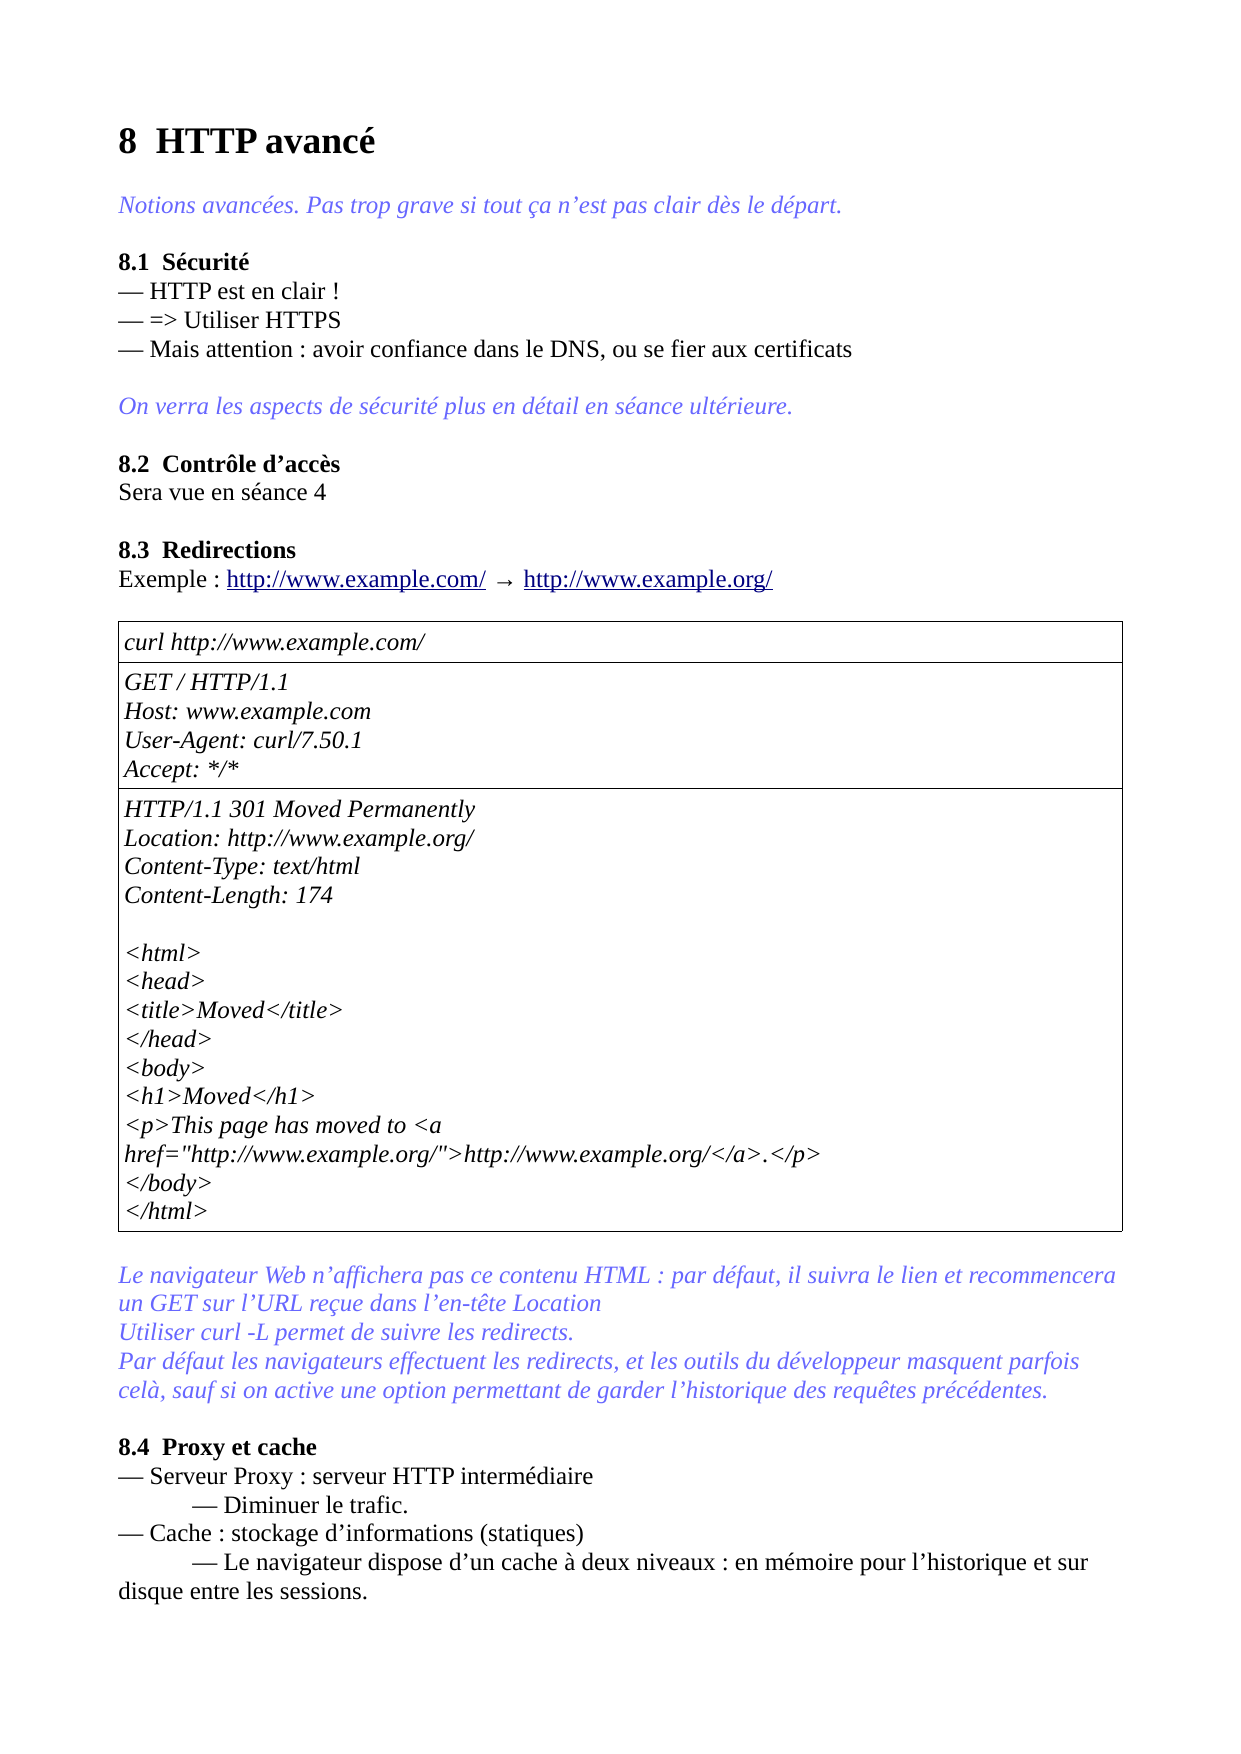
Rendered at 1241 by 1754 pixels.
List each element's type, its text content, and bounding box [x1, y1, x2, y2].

text — Le navigateur dispose d’un cache à deux niveaux : en mémoire pour l’historique et sur disque entre les sessions. [118, 1547, 1122, 1605]
text Par défaut les navigateurs effectuent les redirects, et les outils du développeur masquent parfois celà, sauf si on active une option permettant de garder l’historique des requêtes précédentes. [118, 1346, 1122, 1403]
text Notions avancées. Pas trop grave si tout ça n’est pas clair dès le départ. [118, 190, 1122, 219]
text 8 HTTP avancé [118, 118, 1122, 161]
text — HTTP est en clair ! [118, 276, 1122, 305]
text — => Utiliser HTTPS [118, 305, 1122, 334]
text — Serveur Proxy : serveur HTTP intermédiaire [118, 1461, 1122, 1490]
text Le navigateur Web n’affichera pas ce contenu HTML : par défaut, il suivra le lien et recommencera un GET sur l’URL reçue dans l’en-tête Location [118, 1260, 1122, 1317]
text — Diminuer le trafic. [118, 1490, 1122, 1518]
text Utiliser curl -L permet de suivre les redirects. [118, 1317, 1122, 1346]
text 8.2 Contrôle d’accès [118, 449, 1122, 477]
text 8.3 Redirections [118, 535, 1122, 564]
table_cell HTTP/1.1 301 Moved Permanently Location: http://www.example.org/ Content-Type: text/html Content-Length: 174 <html> <head> <title>Moved</title> </head> <body> <h1>Moved</h1> <p>This page has moved to <a href="http://www.example.org/">http://www.example.org/</a>.</p> </body> </html> [119, 789, 1122, 1231]
text Sera vue en séance 4 [118, 477, 1122, 506]
text On verra les aspects de sécurité plus en détail en séance ultérieure. [118, 391, 1122, 420]
text 8.1 Sécurité [118, 247, 1122, 276]
text — Cache : stockage d’informations (statiques) [118, 1518, 1122, 1547]
text 8.4 Proxy et cache [118, 1432, 1122, 1461]
table_cell GET / HTTP/1.1 Host: www.example.com User-Agent: curl/7.50.1 Accept: */* [119, 663, 1122, 788]
table_header curl http://www.example.com/ [119, 622, 1122, 662]
text Exemple : http://www.example.com/ → http://www.example.org/ [118, 564, 1122, 592]
text — Mais attention : avoir confiance dans le DNS, ou se fier aux certificats [118, 334, 1122, 362]
